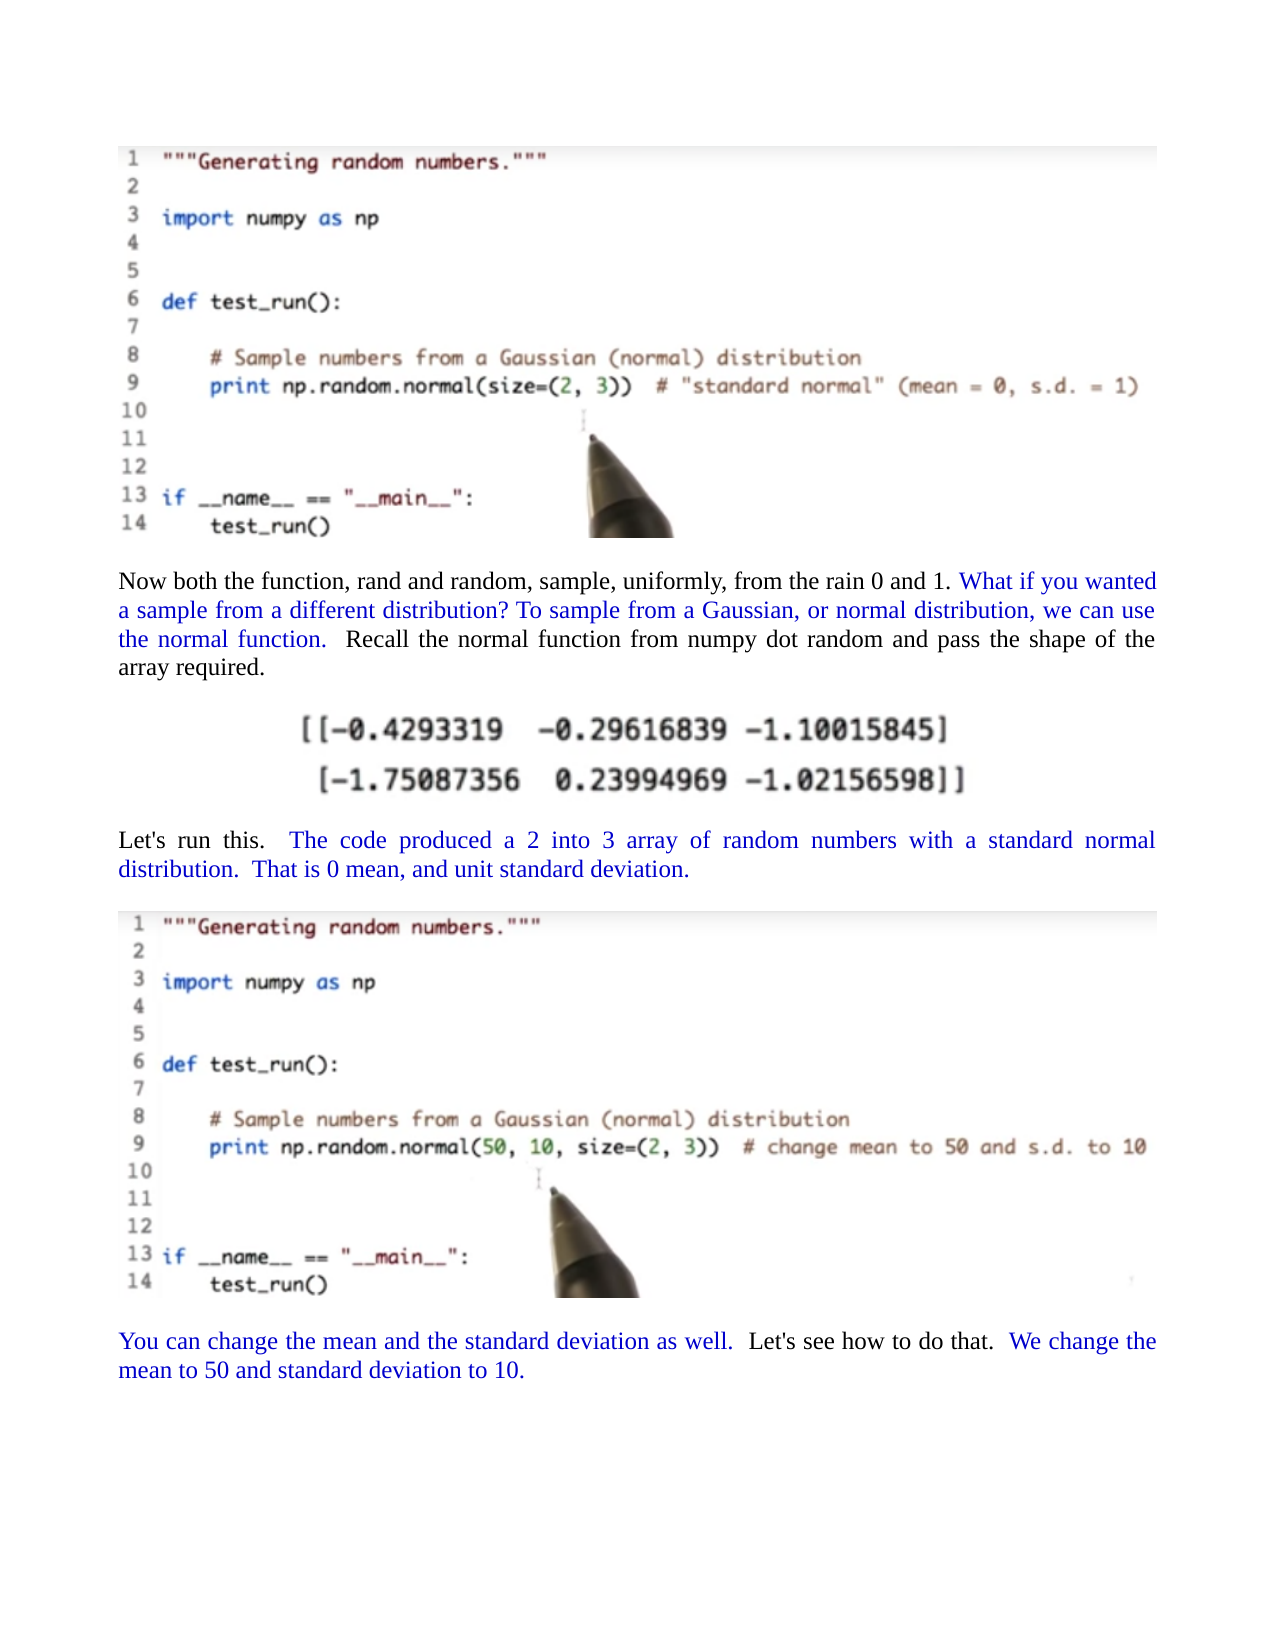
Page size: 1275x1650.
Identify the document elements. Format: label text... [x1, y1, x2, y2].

text You can change the mean and the standard deviation as well. Let's see how to do that. We change the mean to 50 and standard deviation to 10. [118, 1326, 1157, 1384]
picture [296, 710, 979, 802]
text Let's run this. The code produced a 2 into 3 array of random numbers with a standard normal distribution. That is 0 mean, and unit standard deviation. [118, 825, 1157, 882]
picture [118, 146, 1157, 538]
picture [118, 911, 1157, 1298]
text Now both the function, rand and random, sample, uniformly, from the rain 0 and 1. What if you wanted a sample from a different distribution? To sample from a Gaussian, or normal distribution, we can use the normal function. Recall the normal function from numpy dot random and pass the shape of the array required. [118, 566, 1157, 681]
